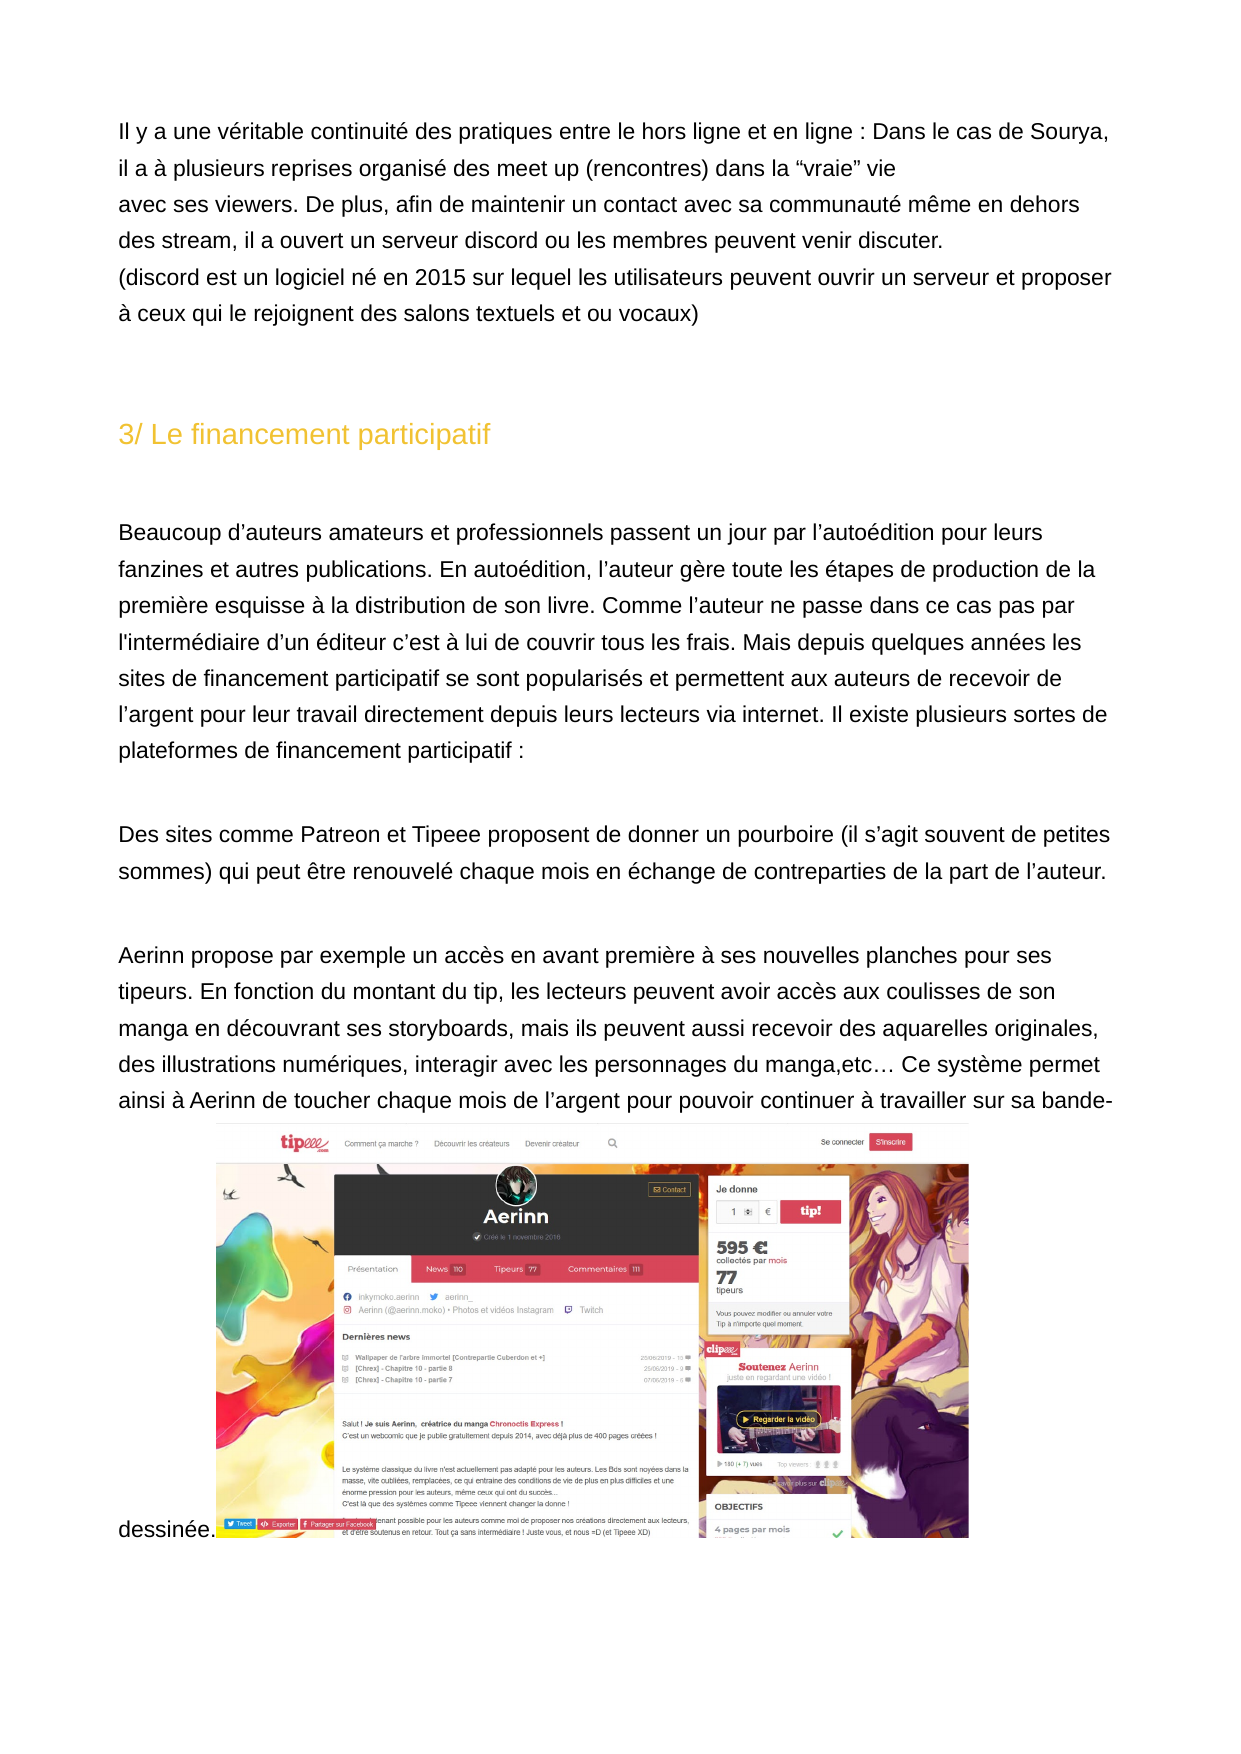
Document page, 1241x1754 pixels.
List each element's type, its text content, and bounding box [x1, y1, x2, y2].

text avec ses viewers. De plus, afin de maintenir un contact avec sa communauté même en dehors des stream, il a ouvert un serveur discord ou les membres peuvent venir discuter. [118, 191, 1122, 253]
text Des sites comme Patreon et Tipeee proposent de donner un pourboire (il s’agit souvent de petites sommes) qui peut être renouvelé chaque mois en échange de contreparties de la part de l’auteur. [118, 821, 1122, 884]
text (discord est un logiciel né en 2015 sur lequel les utilisateurs peuvent ouvrir un serveur et proposer à ceux qui le rejoignent des salons textuels et ou vocaux) [118, 263, 1122, 326]
text Beaucoup d’auteurs amateurs et professionnels passent un jour par l’autoédition pour leurs fanzines et autres publications. En autoédition, l’auteur gère toute les étapes de production de la première esquisse à la distribution de son livre. Comme l’auteur ne passe dans ce cas pas par l'intermédiaire d’un éditeur c’est à lui de couvrir tous les frais. Mais depuis quelques années les sites de financement participatif se sont popularisés et permettent aux auteurs de recevoir de l’argent pour leur travail directement depuis leurs lecteurs via internet. Il existe plusieurs sortes de plateformes de financement participatif : [118, 519, 1122, 764]
picture [216, 1123, 969, 1538]
text Aerinn propose par exemple un accès en avant première à ses nouvelles planches pour ses tipeurs. En fonction du montant du tip, les lecteurs peuvent avoir accès aux coulisses de son manga en découvrant ses storyboards, mais ils peuvent aussi recevoir des aquarelles originales, des illustrations numériques, interagir avec les personnages du manga,etc… Ce système permet ainsi à Aerinn de toucher chaque mois de l’argent pour pouvoir continuer à travailler sur sa bande-dessinée. [118, 942, 1122, 1542]
subtitle 3/ Le financement participatif [118, 417, 1122, 451]
text Il y a une véritable continuité des pratiques entre le hors ligne et en ligne : Dans le cas de Sourya, il a à plusieurs reprises organisé des meet up (rencontres) dans la “vraie” vie [118, 118, 1122, 181]
